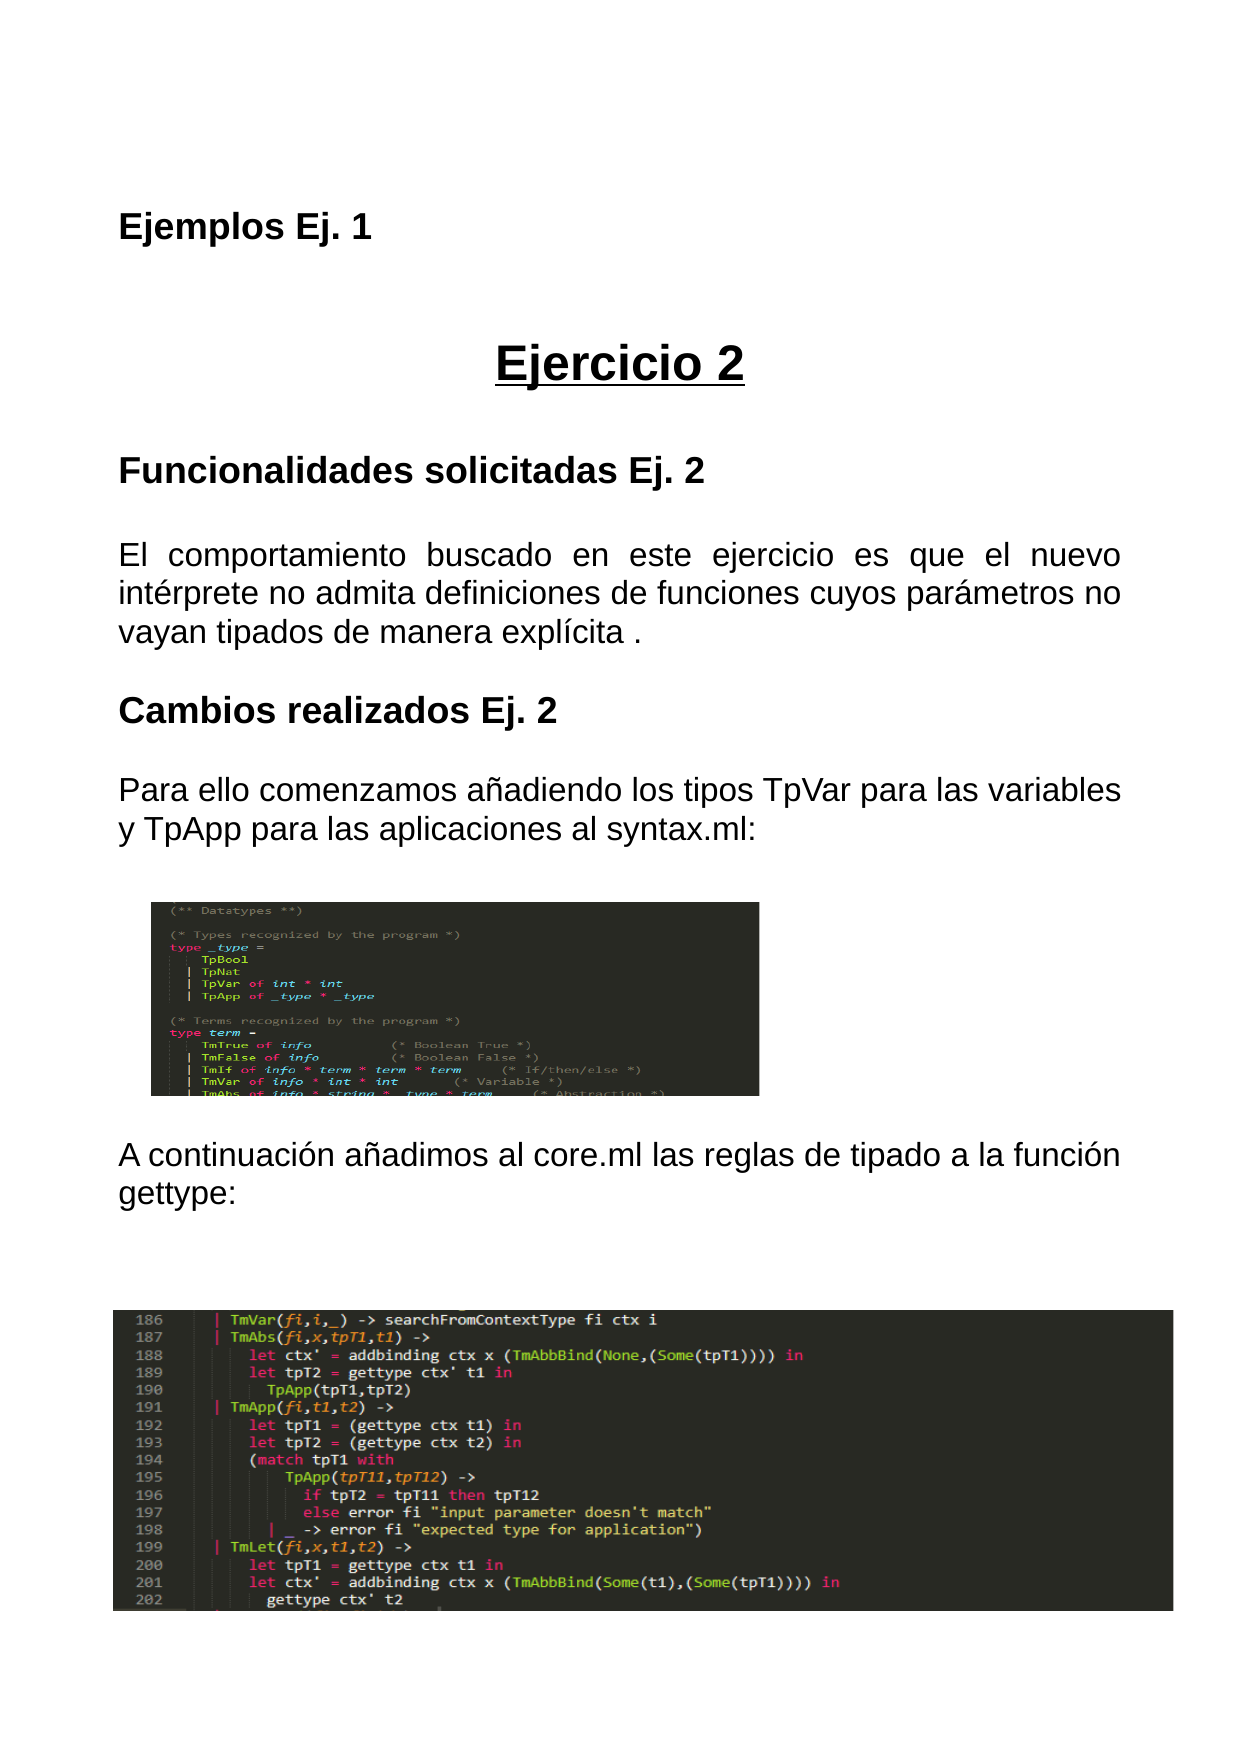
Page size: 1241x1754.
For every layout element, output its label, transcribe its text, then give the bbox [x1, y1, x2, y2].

text Ejemplos Ej. 1 [118, 204, 1122, 247]
text Ejercicio 2 [118, 334, 1122, 391]
text A continuación añadimos al core.ml las reglas de tipado a la función gettype: [118, 1135, 1122, 1212]
text El comportamiento buscado en este ejercicio es que el nuevo intérprete no admita definiciones de funciones cuyos parámetros no vayan tipados de manera explícita . [118, 535, 1122, 650]
text Para ello comenzamos añadiendo los tipos TpVar para las variables y TpApp para las aplicaciones al syntax.ml: [118, 770, 1122, 847]
text Funcionalidades solicitadas Ej. 2 [118, 449, 1122, 492]
picture [151, 902, 190, 1072]
text Cambios realizados Ej. 2 [118, 689, 1122, 732]
